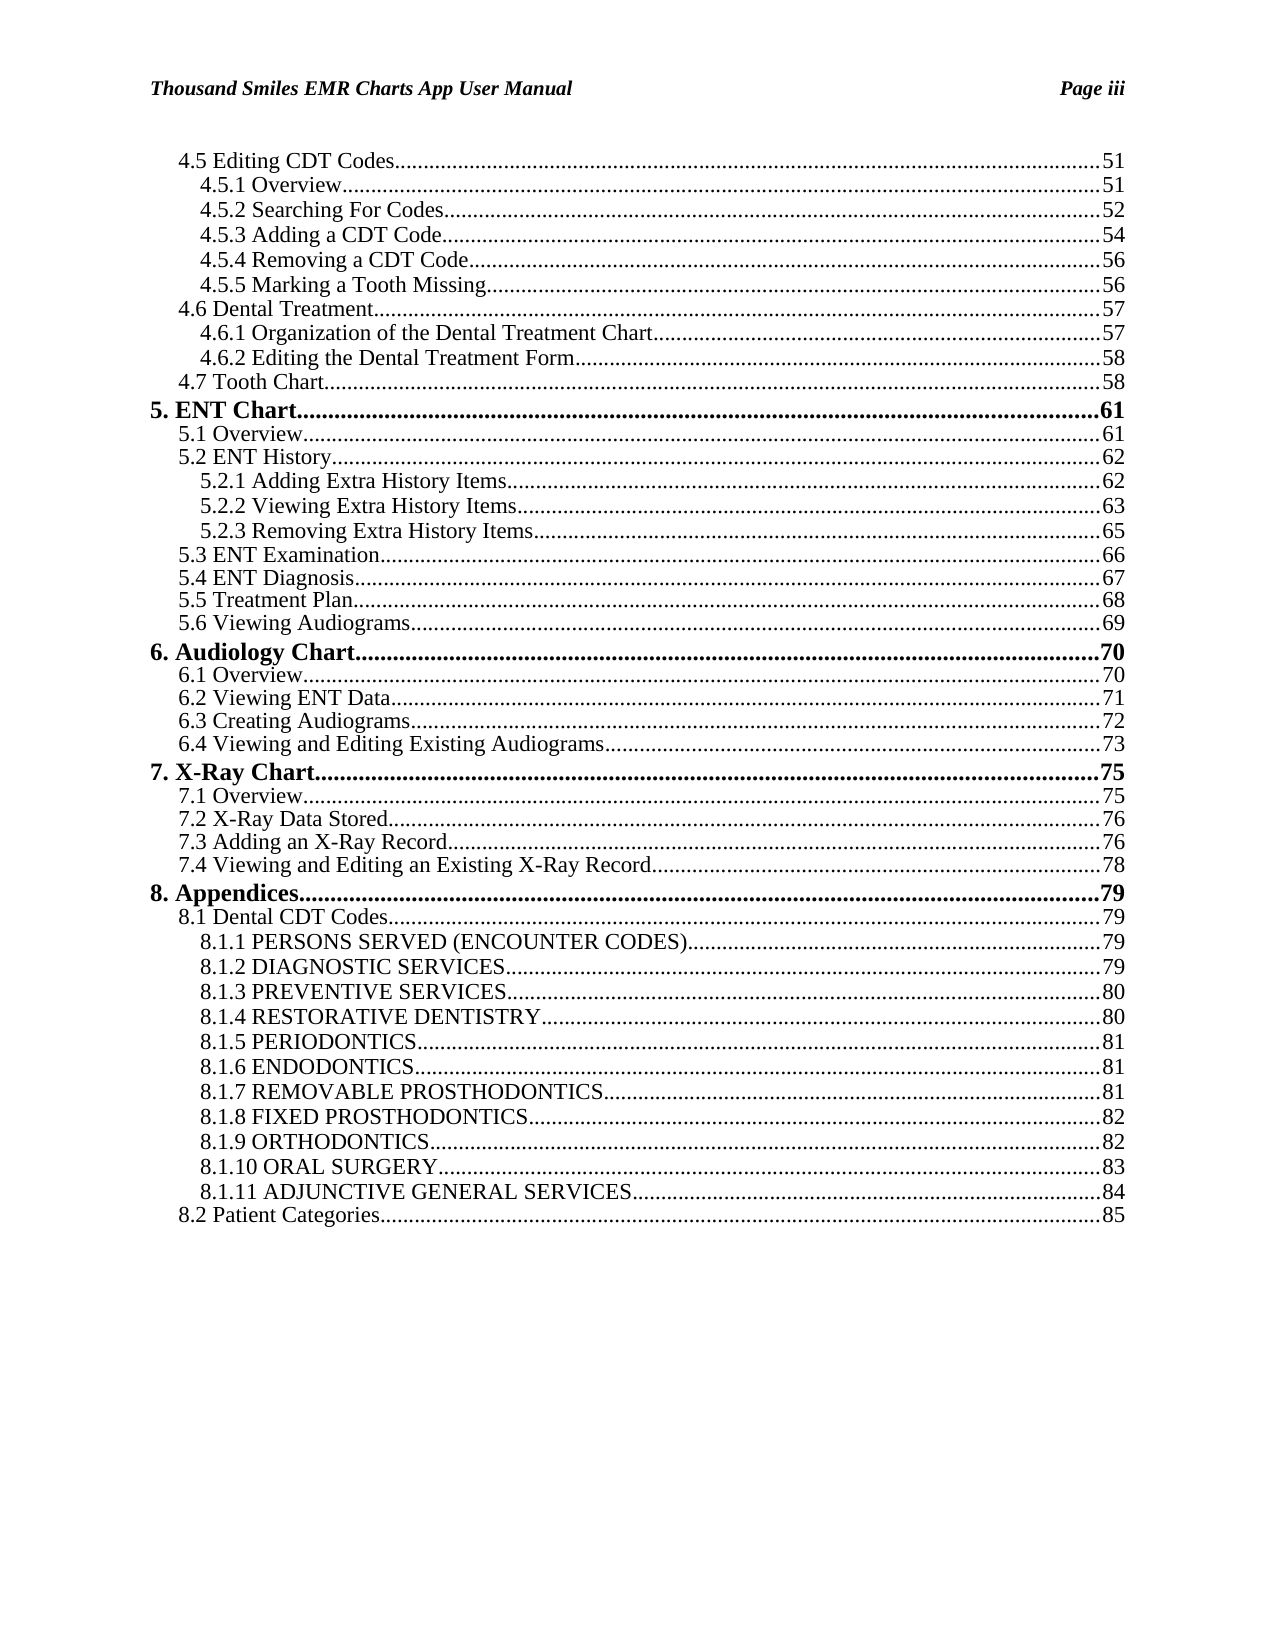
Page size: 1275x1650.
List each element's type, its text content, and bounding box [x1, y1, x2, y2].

text 7.3 Adding an X-Ray Record 76 [178, 831, 1125, 854]
text 7.1 Overview 75 [178, 785, 1125, 808]
text 8.2 Patient Categories 85 [178, 1204, 1125, 1227]
text 8.1.4 RESTORATIVE DENTISTRY 80 [200, 1004, 1125, 1029]
text 5.5 Treatment Plan 68 [178, 589, 1125, 612]
text 5.3 ENT Examination 66 [178, 544, 1125, 567]
text 5.1 Overview 61 [178, 423, 1125, 446]
text 4.6 Dental Treatment 57 [178, 298, 1125, 321]
text 6. Audiology Chart 70 [150, 642, 1125, 664]
text 5. ENT Chart 61 [150, 400, 1125, 423]
text 8.1.6 ENDODONTICS 81 [200, 1054, 1125, 1079]
text 5.2 ENT History 62 [178, 446, 1125, 469]
text 5.2.1 Adding Extra History Items 62 [200, 469, 1125, 494]
text 8.1.11 ADJUNCTIVE GENERAL SERVICES 84 [200, 1179, 1125, 1204]
text 6.3 Creating Audiograms 72 [178, 710, 1125, 733]
text 4.5 Editing CDT Codes 51 [178, 150, 1125, 173]
text 8. Appendices 79 [150, 883, 1125, 906]
text 5.6 Viewing Audiograms 69 [178, 612, 1125, 635]
text 8.1.9 ORTHODONTICS 82 [200, 1129, 1125, 1154]
text 4.5.2 Searching For Codes 52 [200, 198, 1125, 223]
text 7.2 X-Ray Data Stored 76 [178, 808, 1125, 831]
text 8.1.1 PERSONS SERVED (ENCOUNTER CODES) 79 [200, 929, 1125, 954]
text 4.7 Tooth Chart 58 [178, 371, 1125, 394]
text 4.5.4 Removing a CDT Code 56 [200, 248, 1125, 273]
text 5.4 ENT Diagnosis 67 [178, 567, 1125, 589]
text 8.1.10 ORAL SURGERY 83 [200, 1154, 1125, 1179]
text 4.6.2 Editing the Dental Treatment Form 58 [200, 346, 1125, 371]
text 8.1.7 REMOVABLE PROSTHODONTICS 81 [200, 1079, 1125, 1104]
text 8.1.3 PREVENTIVE SERVICES 80 [200, 979, 1125, 1004]
text 4.5.5 Marking a Tooth Missing 56 [200, 273, 1125, 298]
text 8.1 Dental CDT Codes 79 [178, 906, 1125, 929]
text 5.2.2 Viewing Extra History Items 63 [200, 494, 1125, 519]
text 4.6.1 Organization of the Dental Treatment Chart 57 [200, 321, 1125, 346]
text 8.1.8 FIXED PROSTHODONTICS 82 [200, 1104, 1125, 1129]
text 7.4 Viewing and Editing an Existing X-Ray Record 78 [178, 854, 1125, 877]
text 5.2.3 Removing Extra History Items 65 [200, 519, 1125, 544]
text 6.4 Viewing and Editing Existing Audiograms 73 [178, 733, 1125, 756]
text 6.2 Viewing ENT Data 71 [178, 687, 1125, 710]
text 8.1.5 PERIODONTICS 81 [200, 1029, 1125, 1054]
text 7. X-Ray Chart 75 [150, 762, 1125, 785]
text 6.1 Overview 70 [178, 664, 1125, 687]
text 4.5.1 Overview 51 [200, 173, 1125, 198]
text 8.1.2 DIAGNOSTIC SERVICES 79 [200, 954, 1125, 979]
text 4.5.3 Adding a CDT Code 54 [200, 223, 1125, 248]
